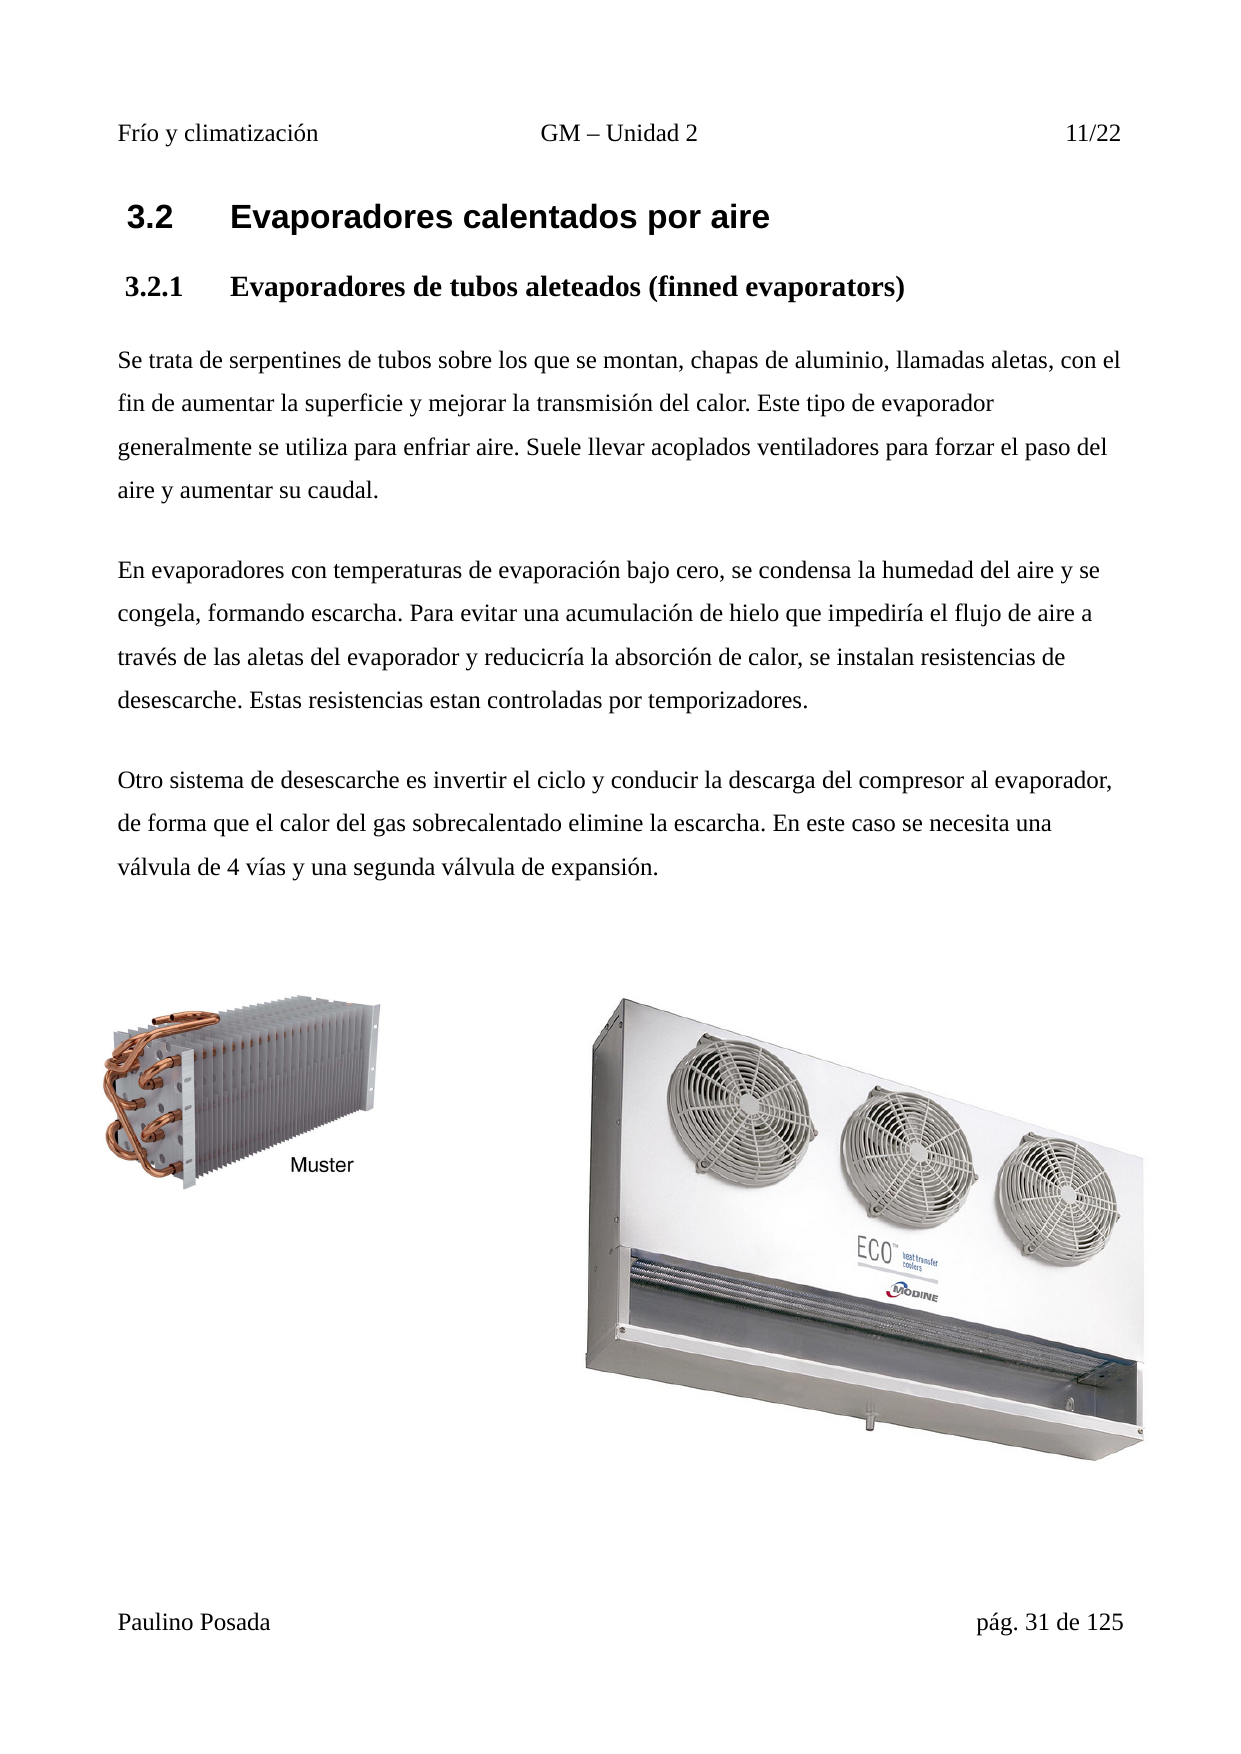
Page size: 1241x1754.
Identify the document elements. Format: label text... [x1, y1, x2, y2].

picture [93, 943, 389, 1239]
text Otro sistema de desescarche es invertir el ciclo y conducir la descarga del compresor al evaporador, de forma que el calor del gas sobrecalentado elimine la escarcha. En este caso se necesita una válvula de 4 vías y una segunda válvula de expansión. [117, 765, 1123, 880]
picture [563, 986, 1155, 1503]
text Se trata de serpentines de tubos sobre los que se montan, chapas de aluminio, llamadas aletas, con el fin de aumentar la superficie y mejorar la transmisión del calor. Este tipo de evaporador generalmente se utiliza para enfriar aire. Suele llevar acoplados ventiladores para forzar el paso del aire y aumentar su caudal. [117, 345, 1123, 503]
subtitle Evaporadores de tubos aleteados (finned evaporators) [117, 269, 1123, 303]
subtitle Evaporadores calentados por aire [117, 197, 1123, 236]
text En evaporadores con temperaturas de evaporación bajo cero, se condensa la humedad del aire y se congela, formando escarcha. Para evitar una acumulación de hielo que impediría el flujo de aire a través de las aletas del evaporador y reducicría la absorción de calor, se instalan resistencias de desescarche. Estas resistencias estan controladas por temporizadores. [117, 555, 1123, 713]
